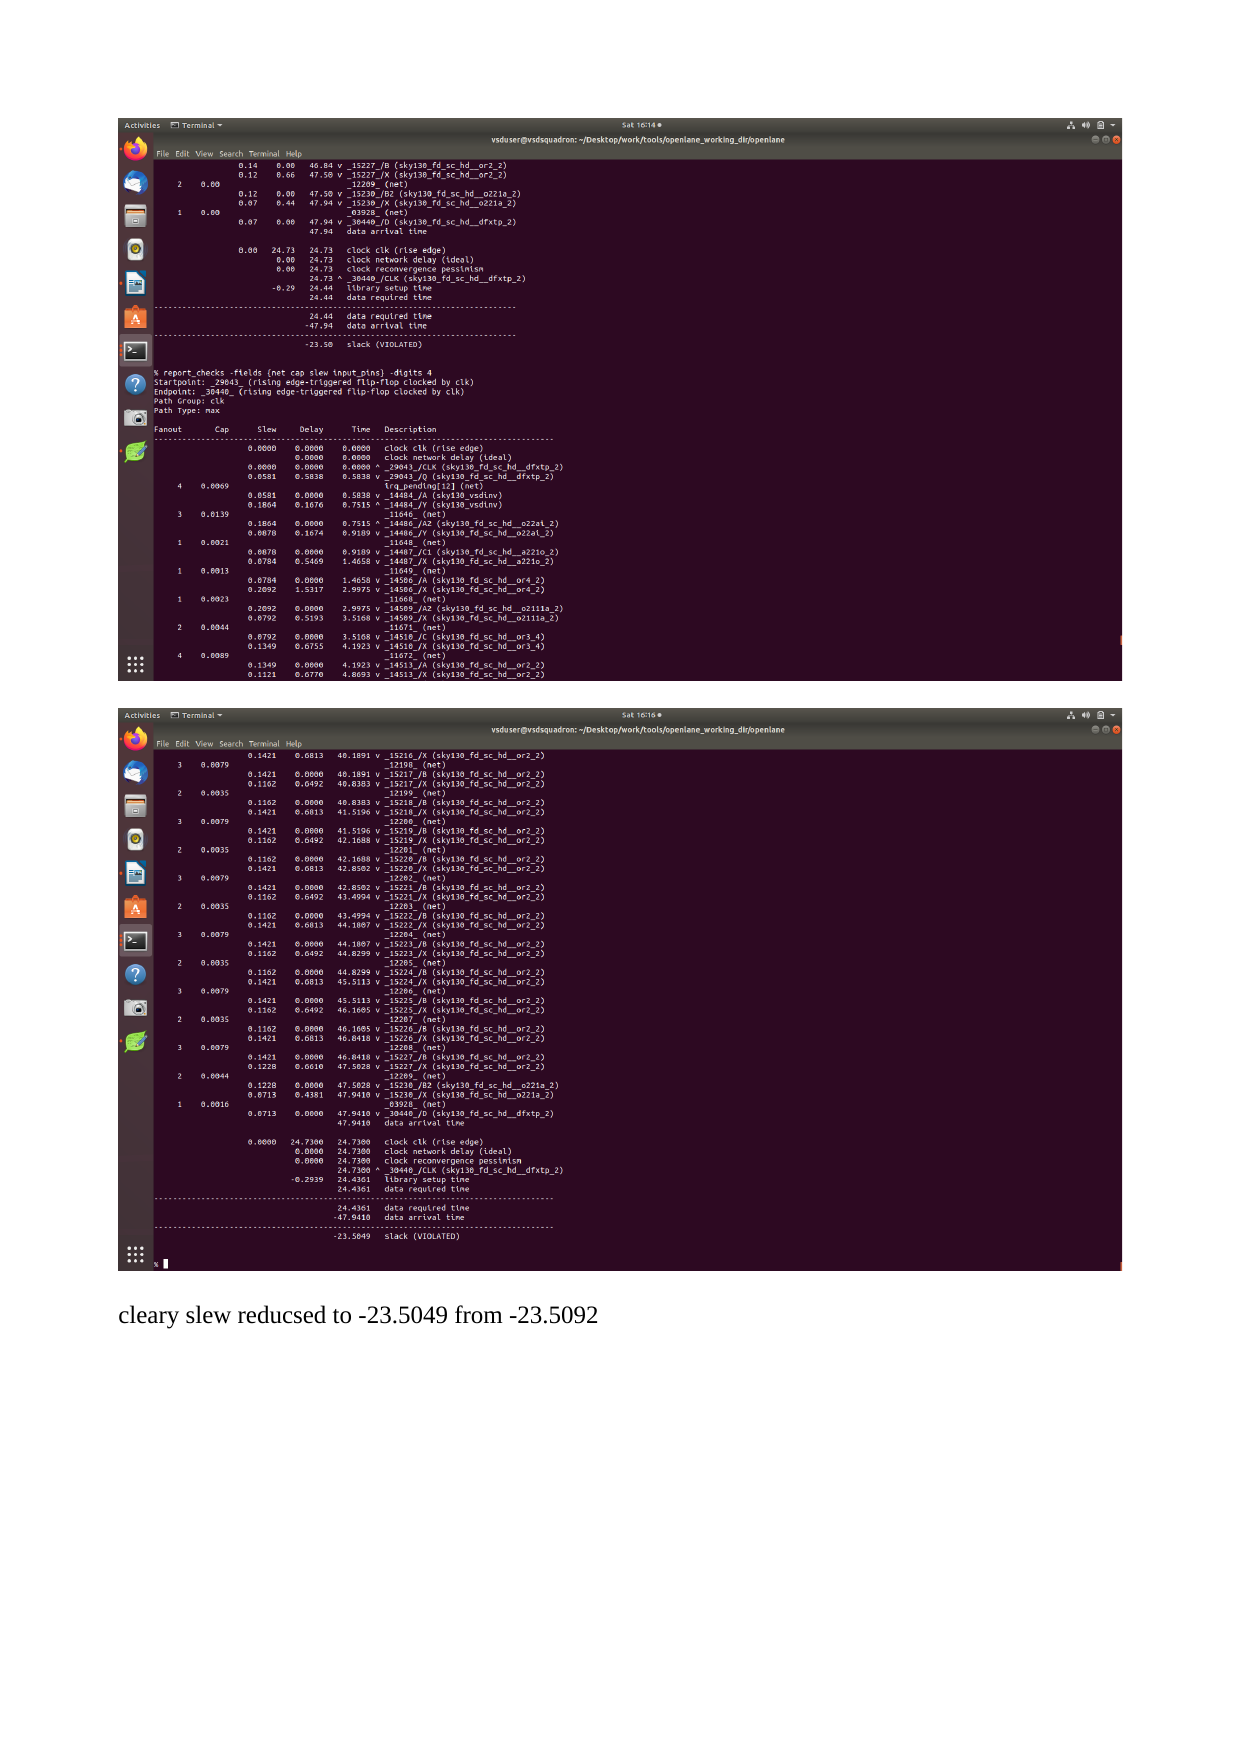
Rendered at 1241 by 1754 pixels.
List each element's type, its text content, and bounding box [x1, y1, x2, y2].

picture [118, 118, 1123, 681]
picture [118, 708, 1123, 1271]
text cleary slew reducsed to -23.5049 from -23.5092 [118, 1300, 1122, 1328]
